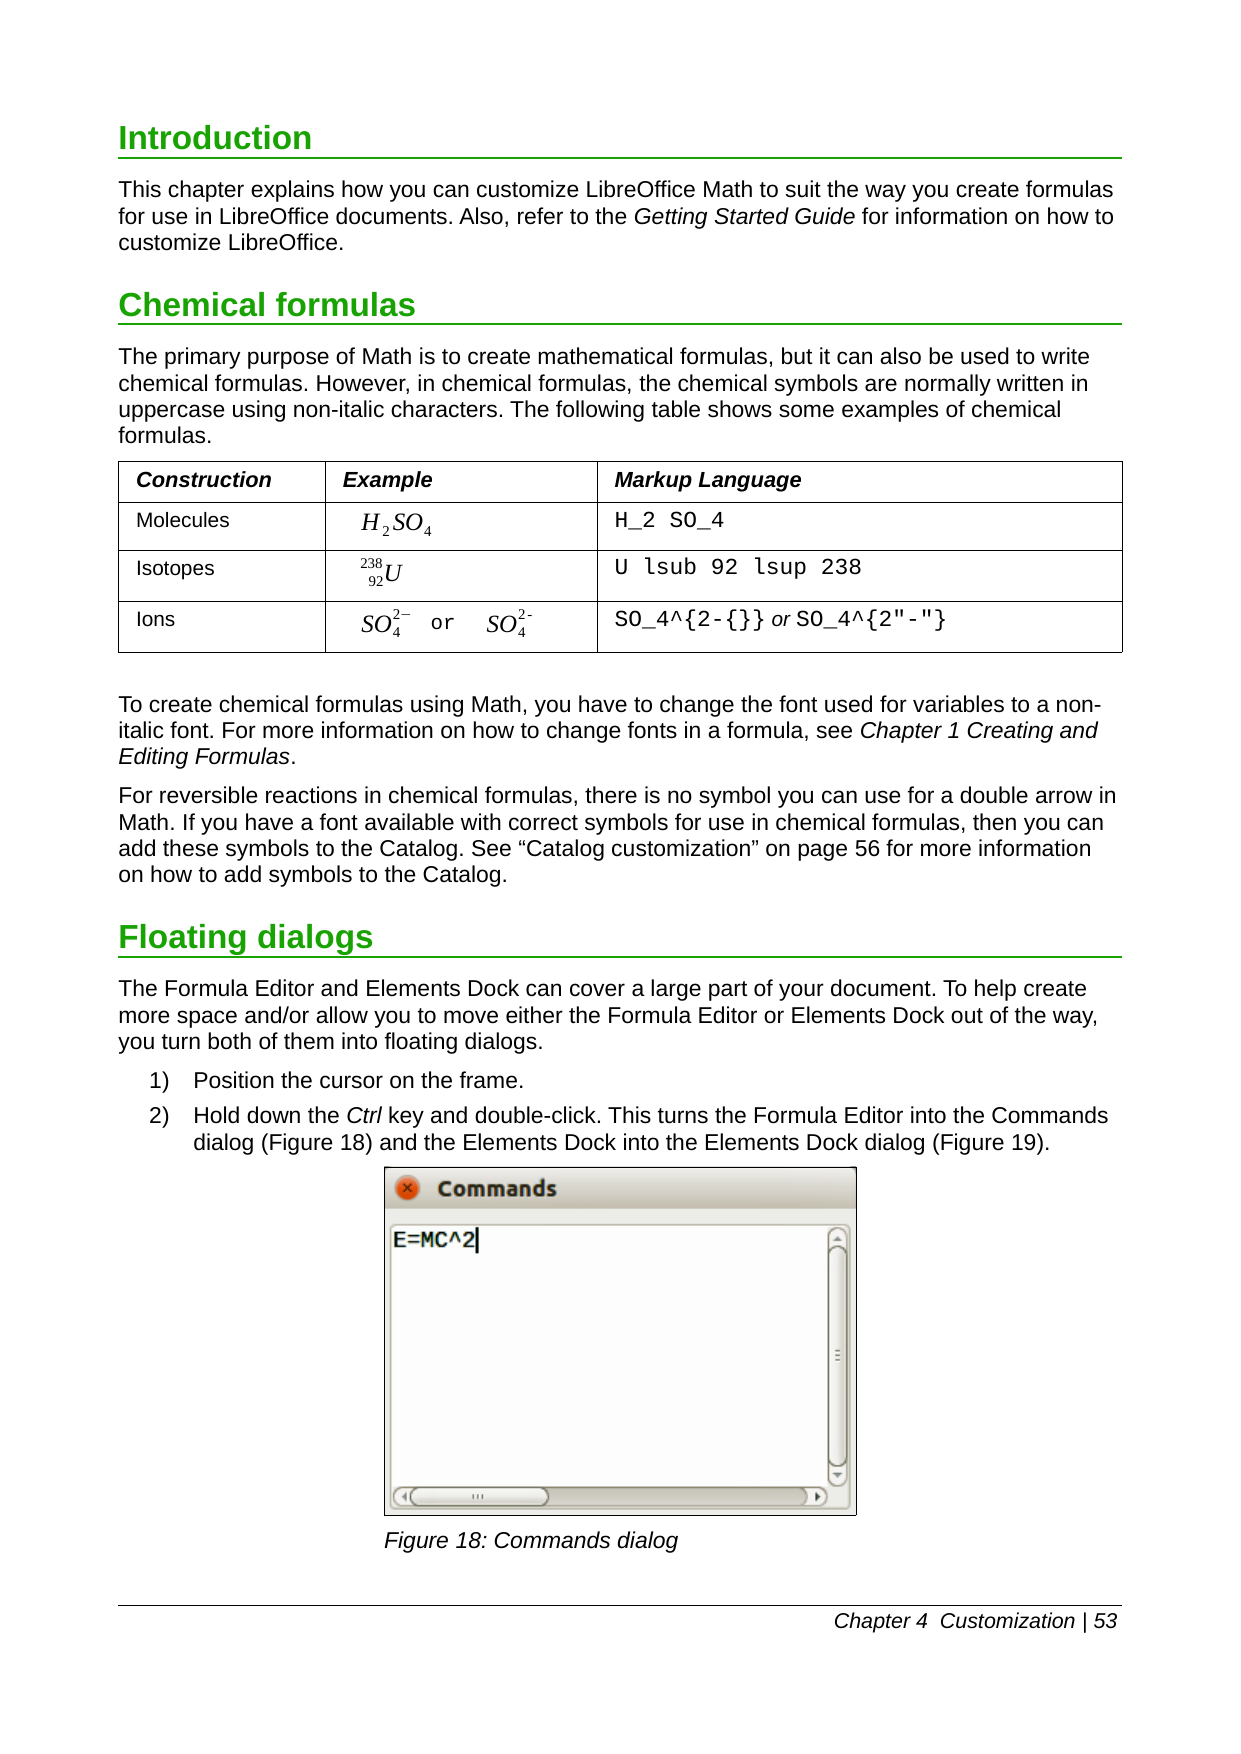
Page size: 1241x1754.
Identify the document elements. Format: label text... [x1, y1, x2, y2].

text For reversible reactions in chemical formulas, there is no symbol you can use for a double arrow in Math. If you have a font available with correct symbols for use in chemical formulas, then you can add these symbols to the Catalog. See “Catalog customization” on page 57 for more information on how to add symbols to the Catalog. [118, 782, 1122, 888]
picture [385, 1168, 856, 1515]
table_cell H_2 SO_4 [598, 503, 1122, 550]
subtitle Floating dialogs [118, 917, 1122, 956]
text The primary purpose of Math is to create mathematical formulas, but it can also be used to write chemical formulas. However, in chemical formulas, the chemical symbols are normally written in uppercase using non-italic characters. The following table shows some examples of chemical formulas. [118, 343, 1122, 448]
text Figure 18: Commands dialog [384, 1527, 856, 1553]
table_cell U lsub 92 lsup 238 [598, 551, 1122, 601]
table_cell Molecules [119, 503, 325, 550]
table_header Example [326, 462, 597, 502]
table_cell Isotopes [119, 551, 325, 601]
text The Formula Editor and Elements Dock can cover a large part of your document. To help create more space and/or allow you to move either the Formula Editor or Elements Dock out of the way, you turn both of them into floating dialogs. [118, 975, 1122, 1054]
text This chapter explains how you can customize LibreOffice Math to suit the way you create formulas for use in LibreOffice documents. Also, refer to the Getting Started Guide for information on how to customize LibreOffice. [118, 176, 1122, 255]
table_cell SO_4^{2-{}} or SO_4^{2"-"} [598, 602, 1122, 652]
list Hold down the Ctrl key and double-click. This turns the Formula Editor into the Commands dialog (Figure 18) and the Elements Dock into the Elements Dock dialog (Figure 19). [169, 1102, 1122, 1155]
table_cell or [326, 602, 597, 652]
subtitle Introduction [118, 118, 1122, 157]
text To create chemical formulas using Math, you have to change the font used for variables to a non-italic font. For more information on how to change fonts in a formula, see Chapter 1 Creating and Editing Formulas. [118, 691, 1122, 770]
subtitle Chemical formulas [118, 285, 1122, 323]
table_cell [326, 503, 597, 550]
table_cell [326, 551, 597, 601]
table_cell Ions [119, 602, 325, 652]
list Position the cursor on the frame. [169, 1067, 1122, 1093]
table_header Markup Language [598, 462, 1122, 502]
table_header Construction [119, 462, 325, 502]
